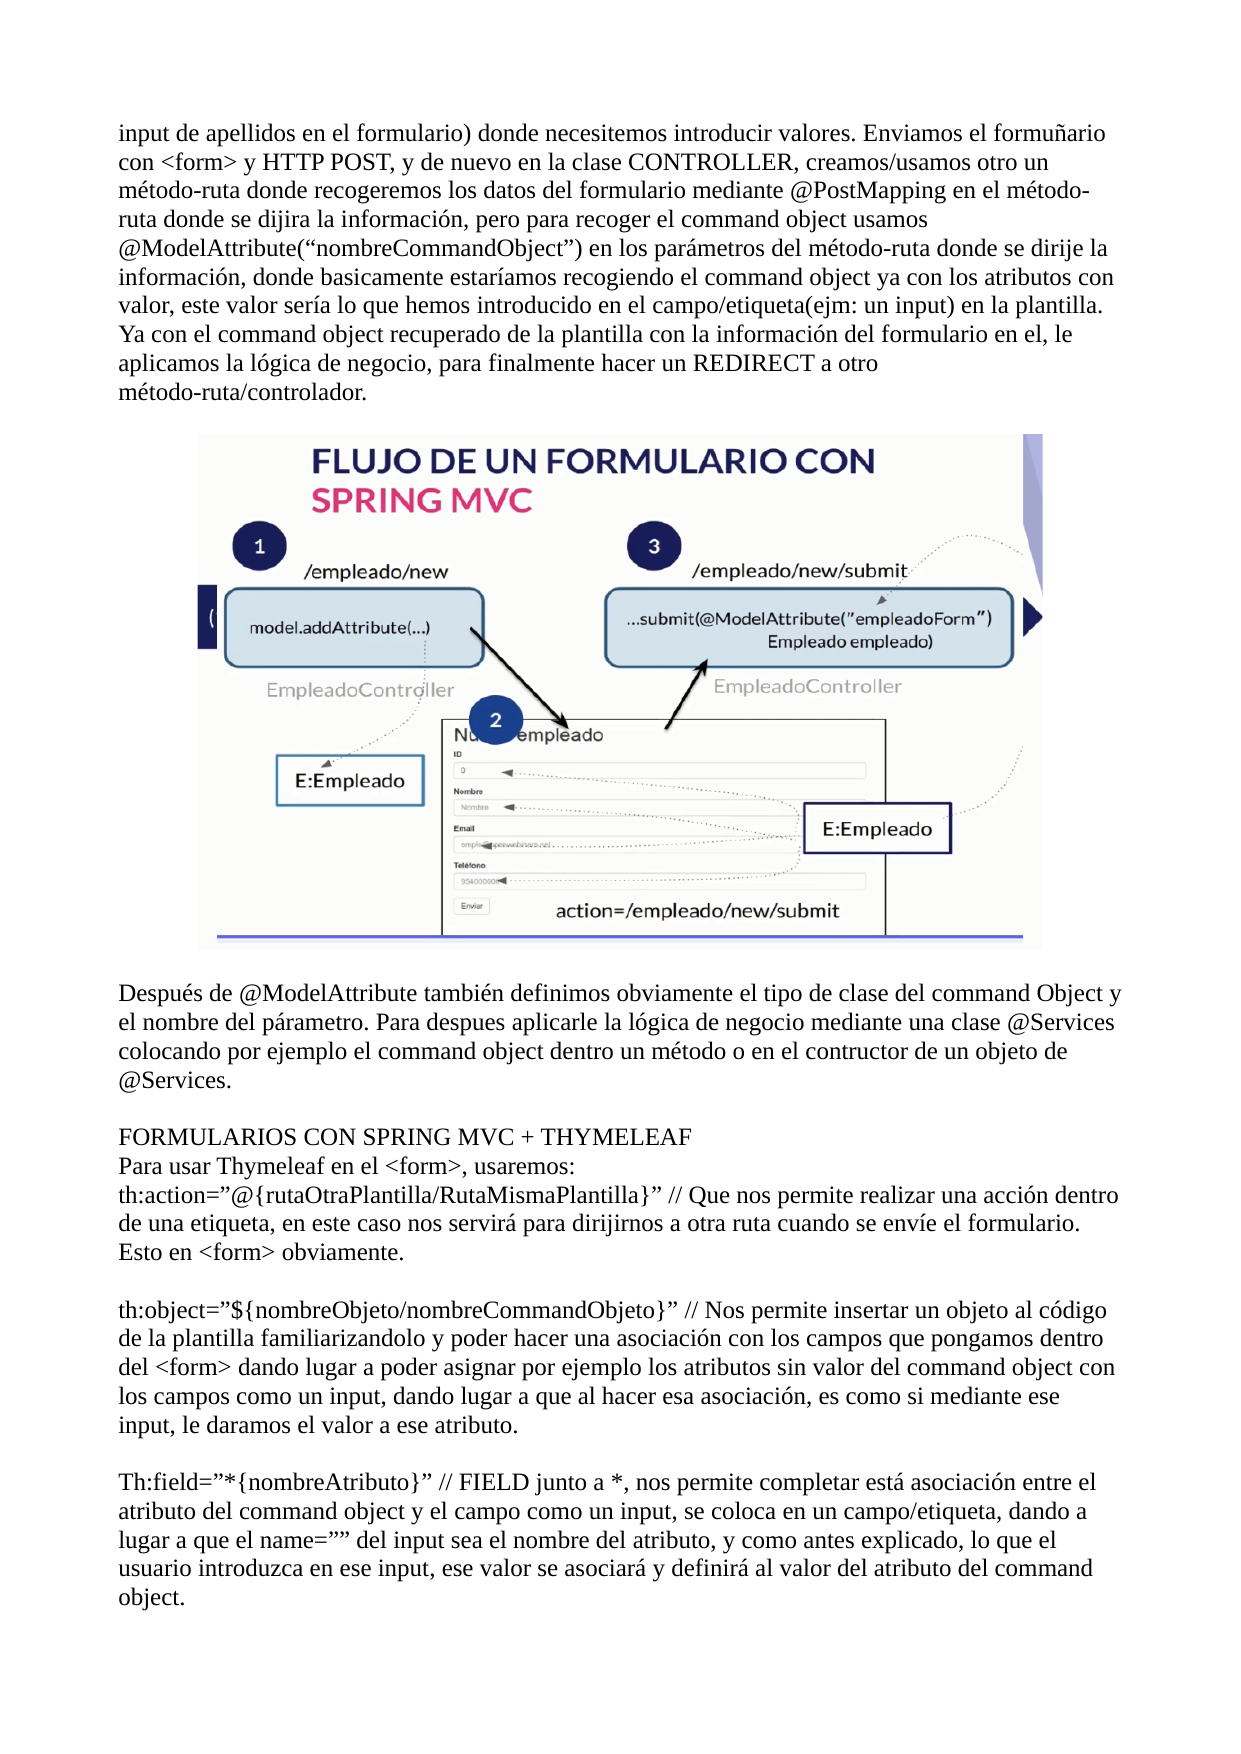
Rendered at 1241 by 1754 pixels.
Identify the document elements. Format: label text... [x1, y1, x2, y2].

text th:object=”${nombreObjeto/nombreCommandObjeto}” // Nos permite insertar un objeto al código de la plantilla familiarizandolo y poder hacer una asociación con los campos que pongamos dentro del <form> dando lugar a poder asignar por ejemplo los atributos sin valor del command object con los campos como un input, dando lugar a que al hacer esa asociación, es como si mediante ese input, le daramos el valor a ese atributo. [118, 1295, 1122, 1438]
text Después de @ModelAttribute también definimos obviamente el tipo de clase del command Object y el nombre del párametro. Para despues aplicarle la lógica de negocio mediante una clase @Services colocando por ejemplo el command object dentro un método o en el contructor de un objeto de @Services. [118, 978, 1122, 1093]
text input de apellidos en el formulario) donde necesitemos introducir valores. Enviamos el formuñario con <form> y HTTP POST, y de nuevo en la clase CONTROLLER, creamos/usamos otro un método-ruta donde recogeremos los datos del formulario mediante @PostMapping en el método-ruta donde se dijira la información, pero para recoger el command object usamos @ModelAttribute(“nombreCommandObject”) en los parámetros del método-ruta donde se dirije la información, donde basicamente estaríamos recogiendo el command object ya con los atributos con valor, este valor sería lo que hemos introducido en el campo/etiqueta(ejm: un input) en la plantilla. Ya con el command object recuperado de la plantilla con la información del formulario en el, le aplicamos la lógica de negocio, para finalmente hacer un REDIRECT a otro método-ruta/controlador. [118, 118, 1122, 406]
text Para usar Thymeleaf en el <form>, usaremos: [118, 1151, 1122, 1180]
text FORMULARIOS CON SPRING MVC + THYMELEAF [118, 1122, 1122, 1151]
picture [197, 434, 1043, 950]
text Th:field=”*{nombreAtributo}” // FIELD junto a *, nos permite completar está asociación entre el atributo del command object y el campo como un input, se coloca en un campo/etiqueta, dando a lugar a que el name=”” del input sea el nombre del atributo, y como antes explicado, lo que el usuario introduzca en ese input, ese valor se asociará y definirá al valor del atributo del command object. [118, 1467, 1122, 1611]
text th:action=”@{rutaOtraPlantilla/RutaMismaPlantilla}” // Que nos permite realizar una acción dentro de una etiqueta, en este caso nos servirá para dirijirnos a otra ruta cuando se envíe el formulario. Esto en <form> obviamente. [118, 1180, 1122, 1266]
